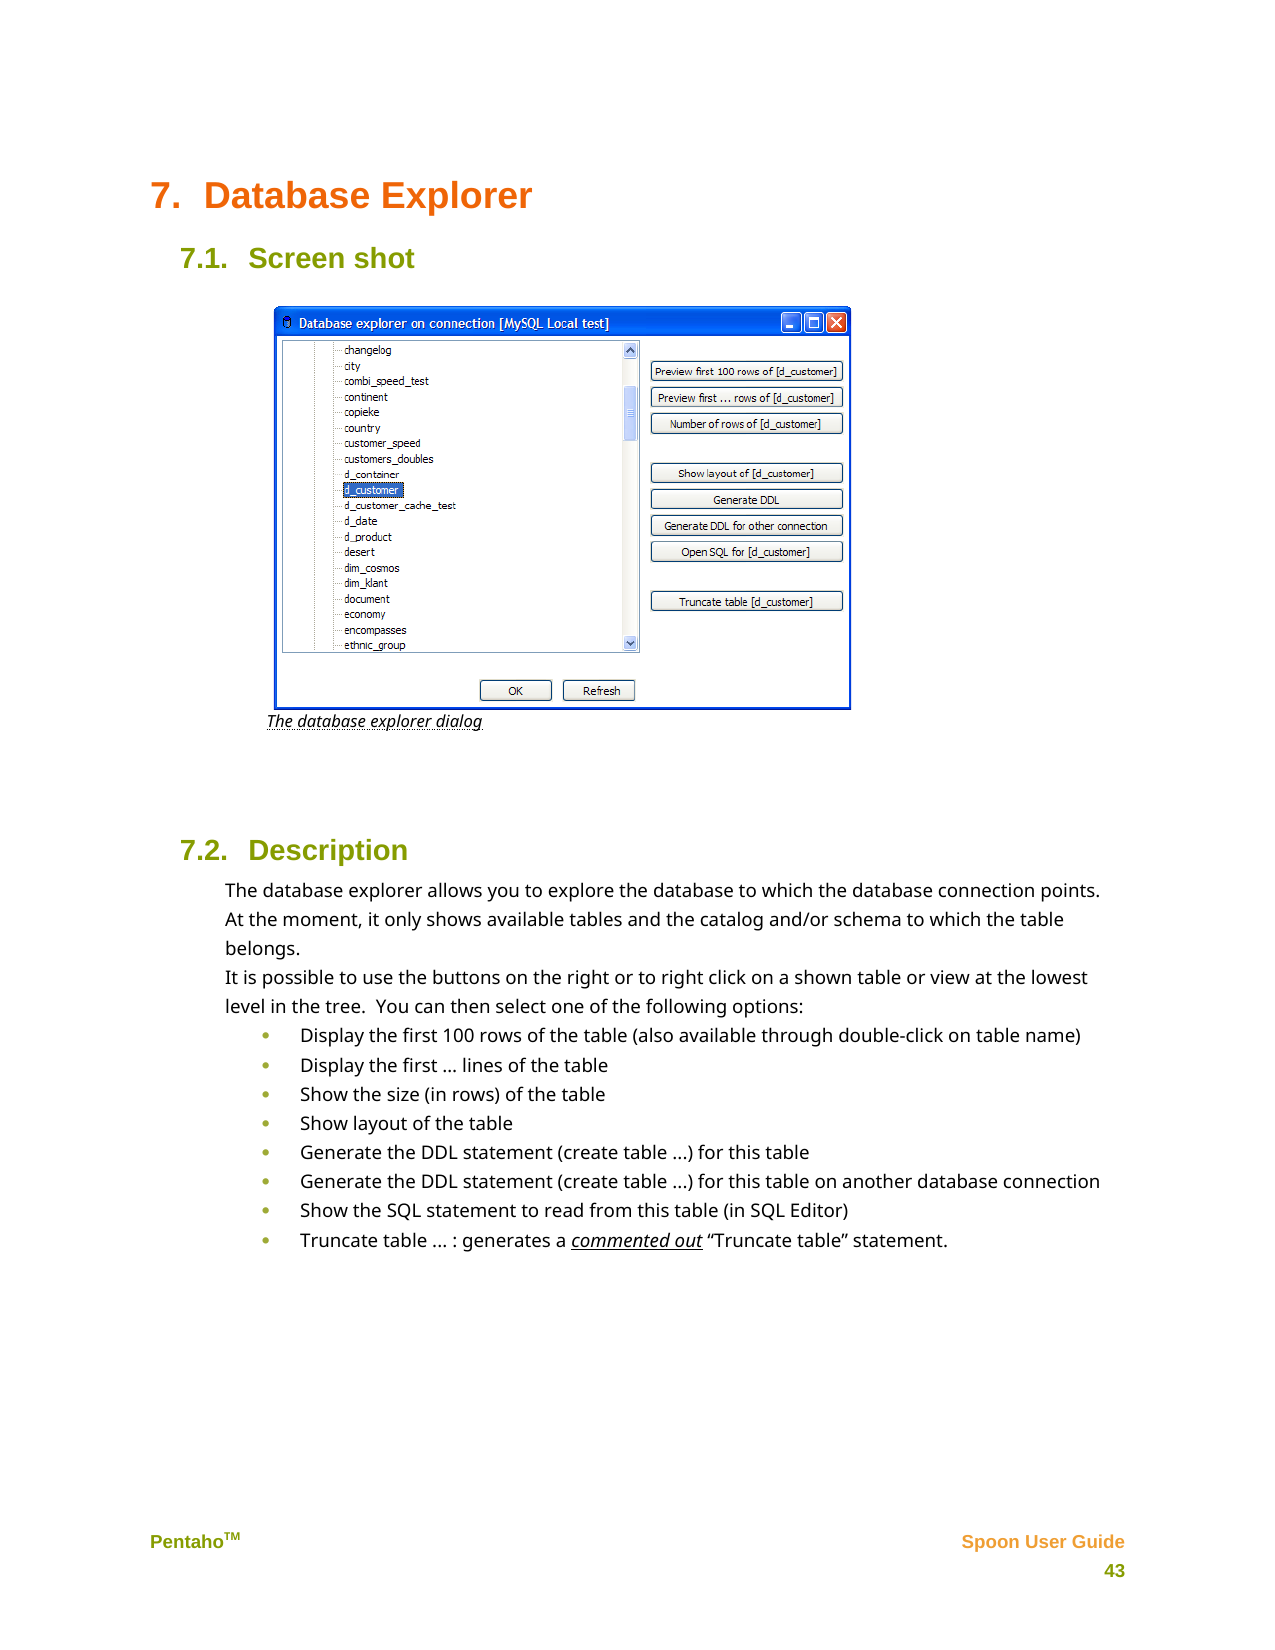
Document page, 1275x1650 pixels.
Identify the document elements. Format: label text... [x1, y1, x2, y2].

text It is possible to use the buttons on the right or to right click on a shown table or view at the lowest level in the tree. You can then select one of the following options: [225, 961, 1125, 1019]
list Show the SQL statement to read from this table (in SQL Editor) [262, 1194, 1125, 1224]
subtitle Description [179, 833, 1125, 867]
list Show the size (in rows) of the table [262, 1078, 1125, 1107]
list Show layout of the table [262, 1107, 1125, 1136]
list Truncate table ... : generates a commented out “Truncate table” statement. [262, 1224, 1125, 1253]
list Display the first … lines of the table [262, 1049, 1125, 1078]
subtitle Database Explorer [150, 181, 1125, 216]
list Generate the DDL statement (create table ...) for this table [262, 1136, 1125, 1165]
text The database explorer dialog [266, 306, 848, 733]
list Display the first 100 rows of the table (also available through double-click on table name) [262, 1019, 1125, 1049]
list Generate the DDL statement (create table ...) for this table on another database connection [262, 1165, 1125, 1194]
text The database explorer allows you to explore the database to which the database connection points. At the moment, it only shows available tables and the catalog and/or schema to which the table belongs. [225, 874, 1125, 961]
picture [273, 306, 852, 710]
subtitle Screen shot [179, 241, 1125, 275]
